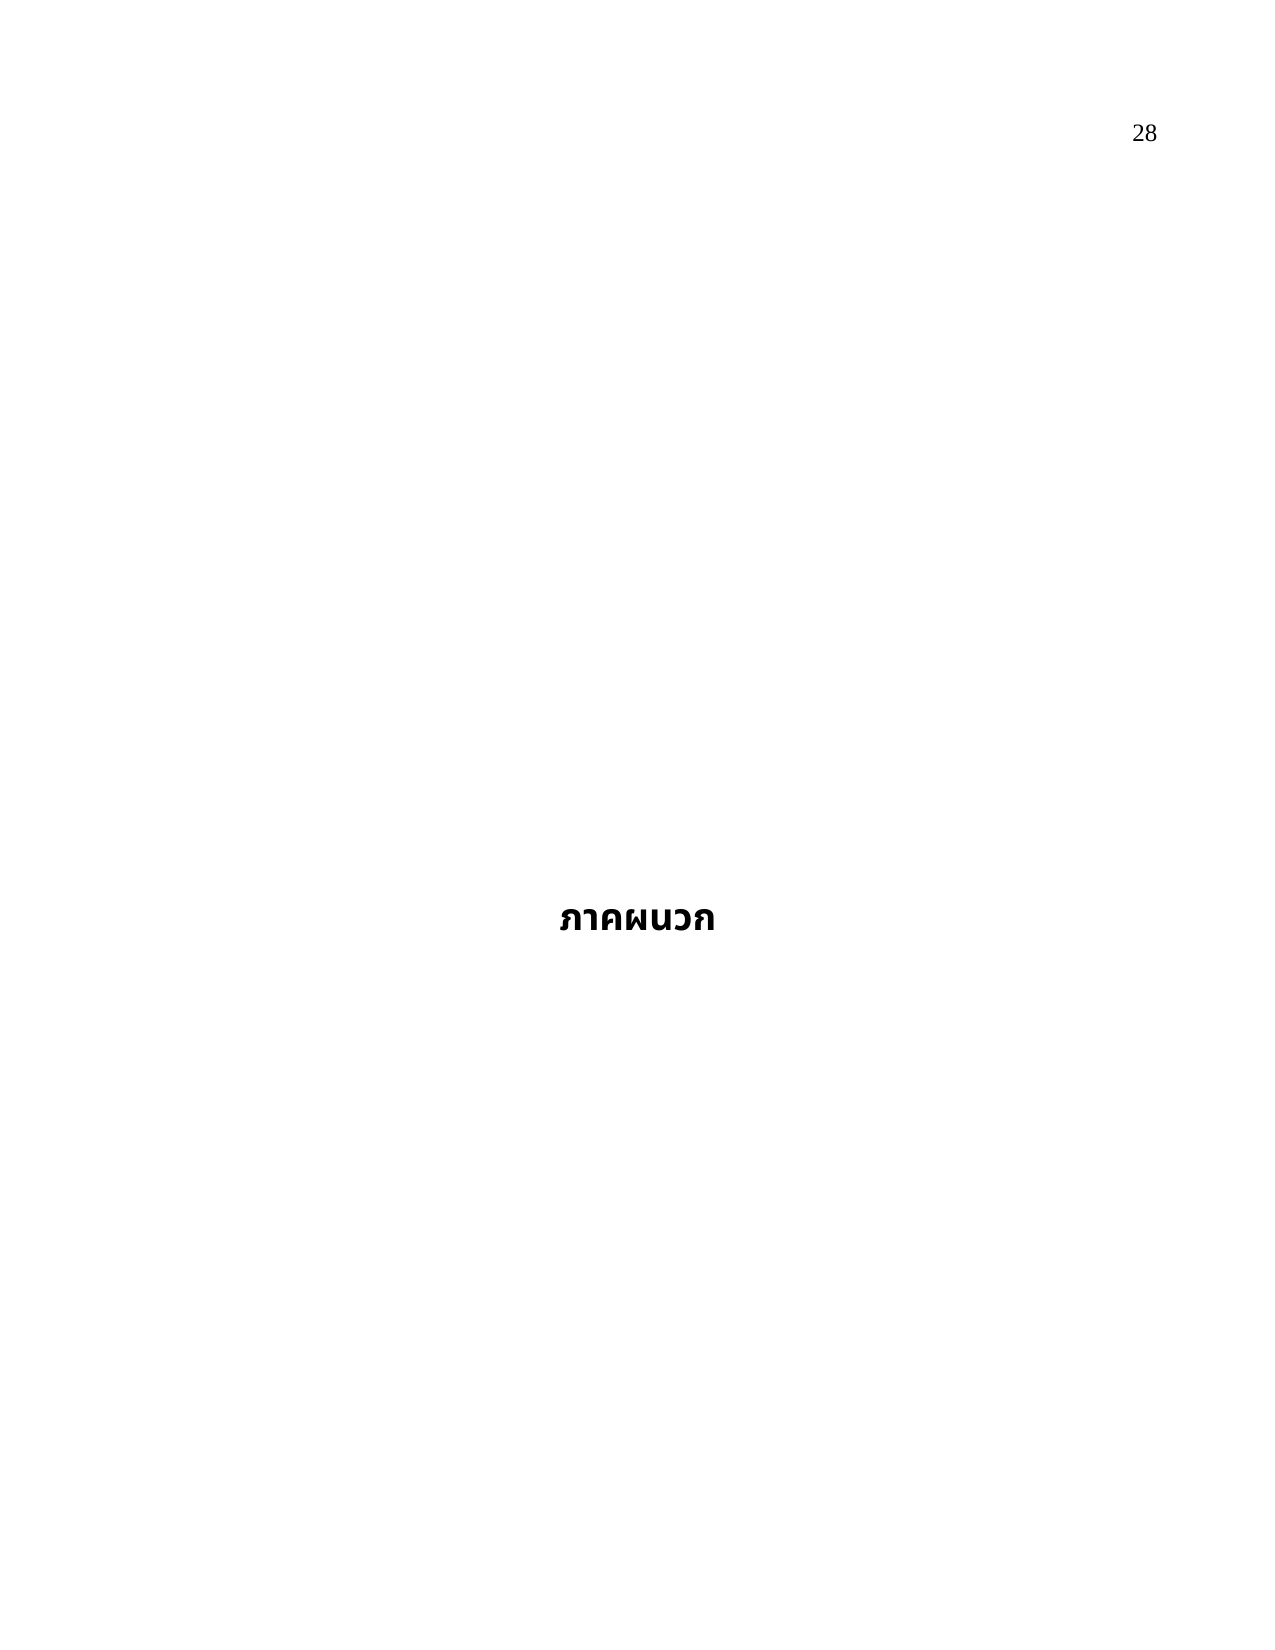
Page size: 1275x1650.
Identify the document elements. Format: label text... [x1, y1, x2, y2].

text ภาคผนวก [118, 891, 1157, 948]
